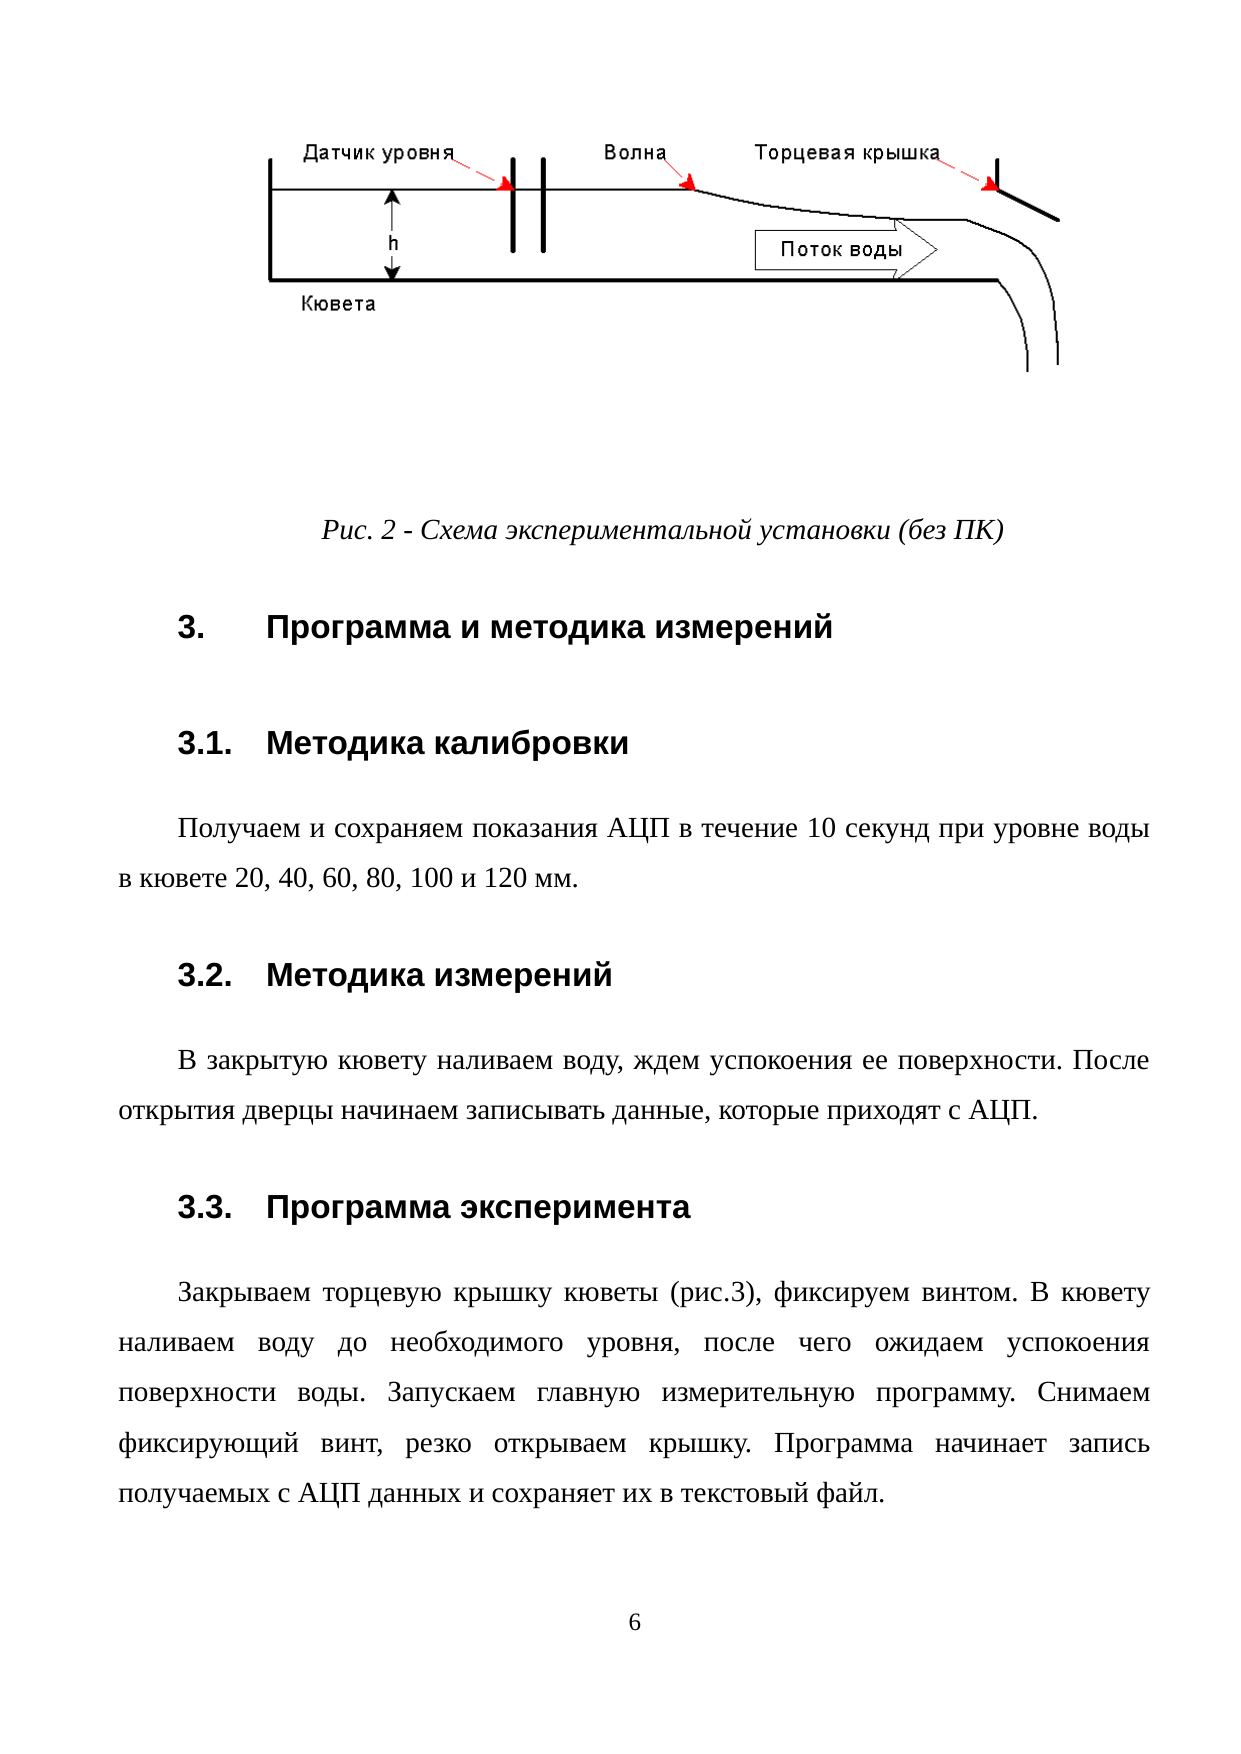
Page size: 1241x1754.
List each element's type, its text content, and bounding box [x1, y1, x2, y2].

text Закрываем торцевую крышку кюветы (рис.3), фиксируем винтом. В кювету наливаем воду до необходимого уровня, после чего ожидаем успокоения поверхности воды. Запускаем главную измерительную программу. Снимаем фиксирующий винт, резко открываем крышку. Программа начинает запись получаемых с АЦП данных и сохраняет их в текстовый файл. [118, 1274, 1151, 1509]
text Рис. 2 - Схема экспериментальной установки (без ПК) [118, 512, 1151, 546]
subtitle Методика измерений [118, 955, 1151, 993]
subtitle Программа и методика измерений [118, 607, 1151, 645]
subtitle Программа эксперимента [118, 1187, 1151, 1225]
picture [245, 118, 1083, 481]
text В закрытую кювету наливаем воду, ждем успокоения ее поверхности. После открытия дверцы начинаем записывать данные, которые приходят с АЦП. [118, 1042, 1151, 1126]
subtitle Методика калибровки [118, 723, 1151, 762]
text Получаем и сохраняем показания АЦП в течение 10 секунд при уровне воды в кювете 20, 40, 60, 80, 100 и 120 мм. [118, 810, 1151, 894]
